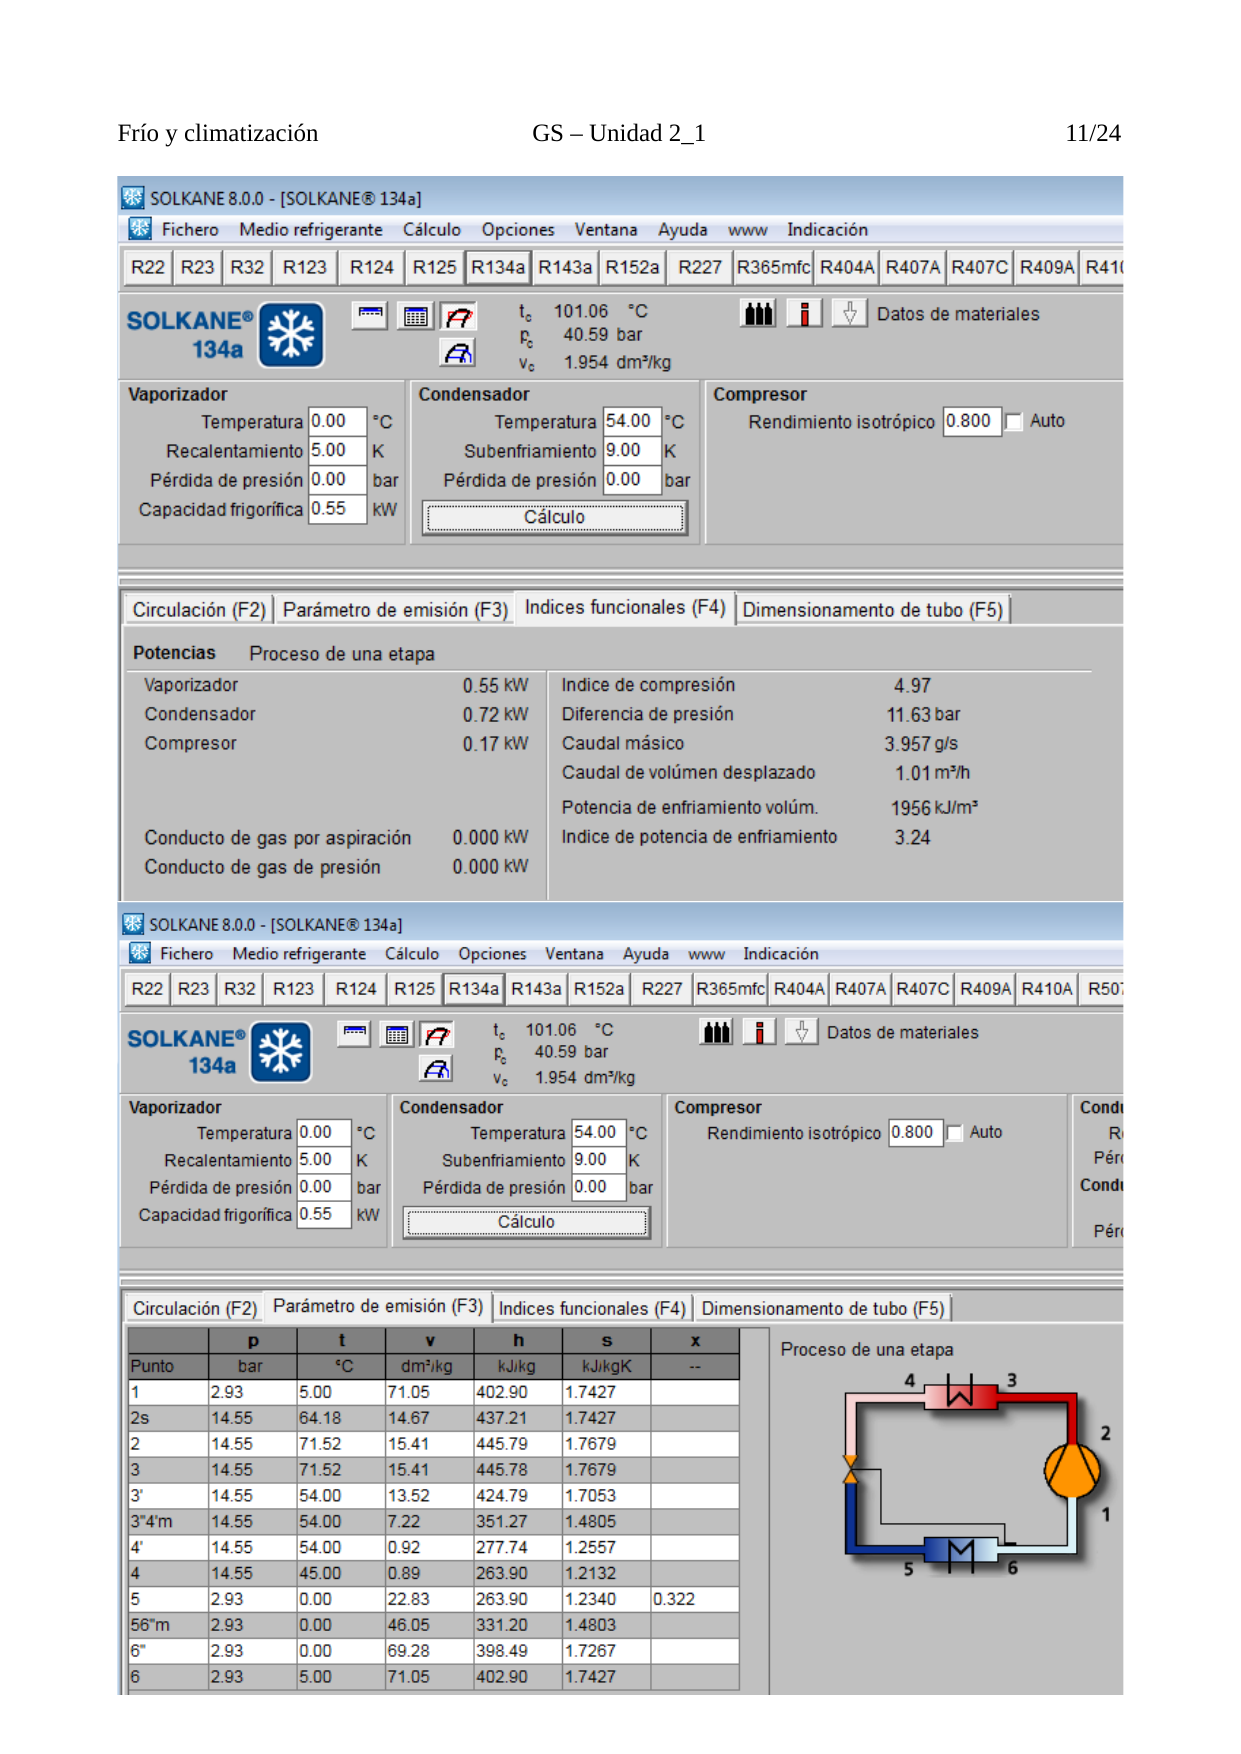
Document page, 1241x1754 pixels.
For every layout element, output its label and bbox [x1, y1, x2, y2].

picture [117, 176, 1124, 1695]
